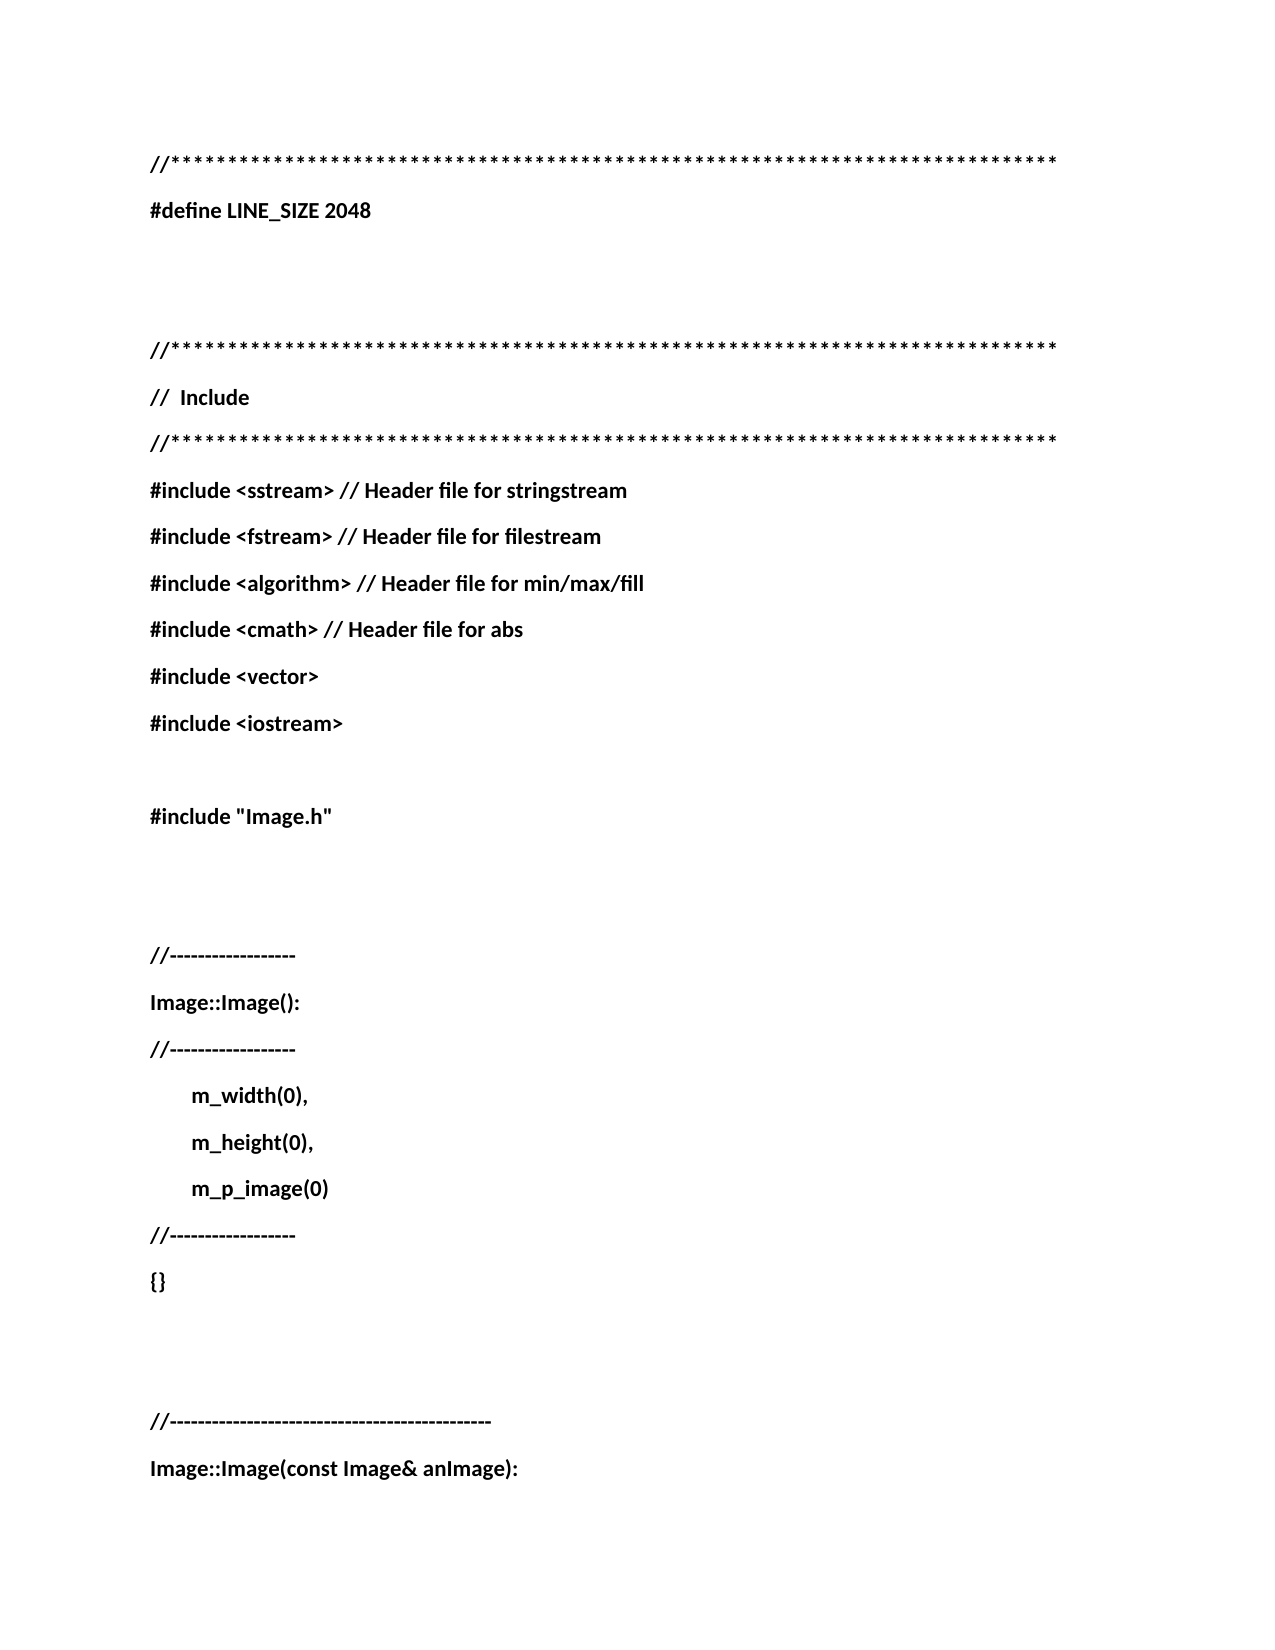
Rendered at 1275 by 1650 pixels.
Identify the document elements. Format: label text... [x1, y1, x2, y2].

text m_p_image(0) [150, 1174, 1125, 1202]
text #include <algorithm> // Header file for min/max/fill [150, 569, 1125, 597]
text #define LINE_SIZE 2048 [150, 197, 1125, 224]
text //****************************************************************************** [150, 150, 1125, 178]
text //---------------------------------------------- [150, 1407, 1125, 1435]
text #include "Image.h" [150, 802, 1125, 830]
text //****************************************************************************** [150, 429, 1125, 457]
text #include <iostream> [150, 709, 1125, 737]
text //------------------ [150, 1035, 1125, 1063]
text {} [150, 1267, 1125, 1296]
text // Include [150, 383, 1125, 411]
text #include <vector> [150, 662, 1125, 690]
text #include <fstream> // Header file for filestream [150, 522, 1125, 551]
text //------------------ [150, 1221, 1125, 1249]
text Image::Image(const Image& anImage): [150, 1454, 1125, 1482]
text Image::Image(): [150, 988, 1125, 1016]
text //****************************************************************************** [150, 336, 1125, 364]
text #include <sstream> // Header file for stringstream [150, 476, 1125, 504]
text //------------------ [150, 942, 1125, 969]
text m_height(0), [150, 1128, 1125, 1156]
text m_width(0), [150, 1081, 1125, 1109]
text #include <cmath> // Header file for abs [150, 616, 1125, 644]
